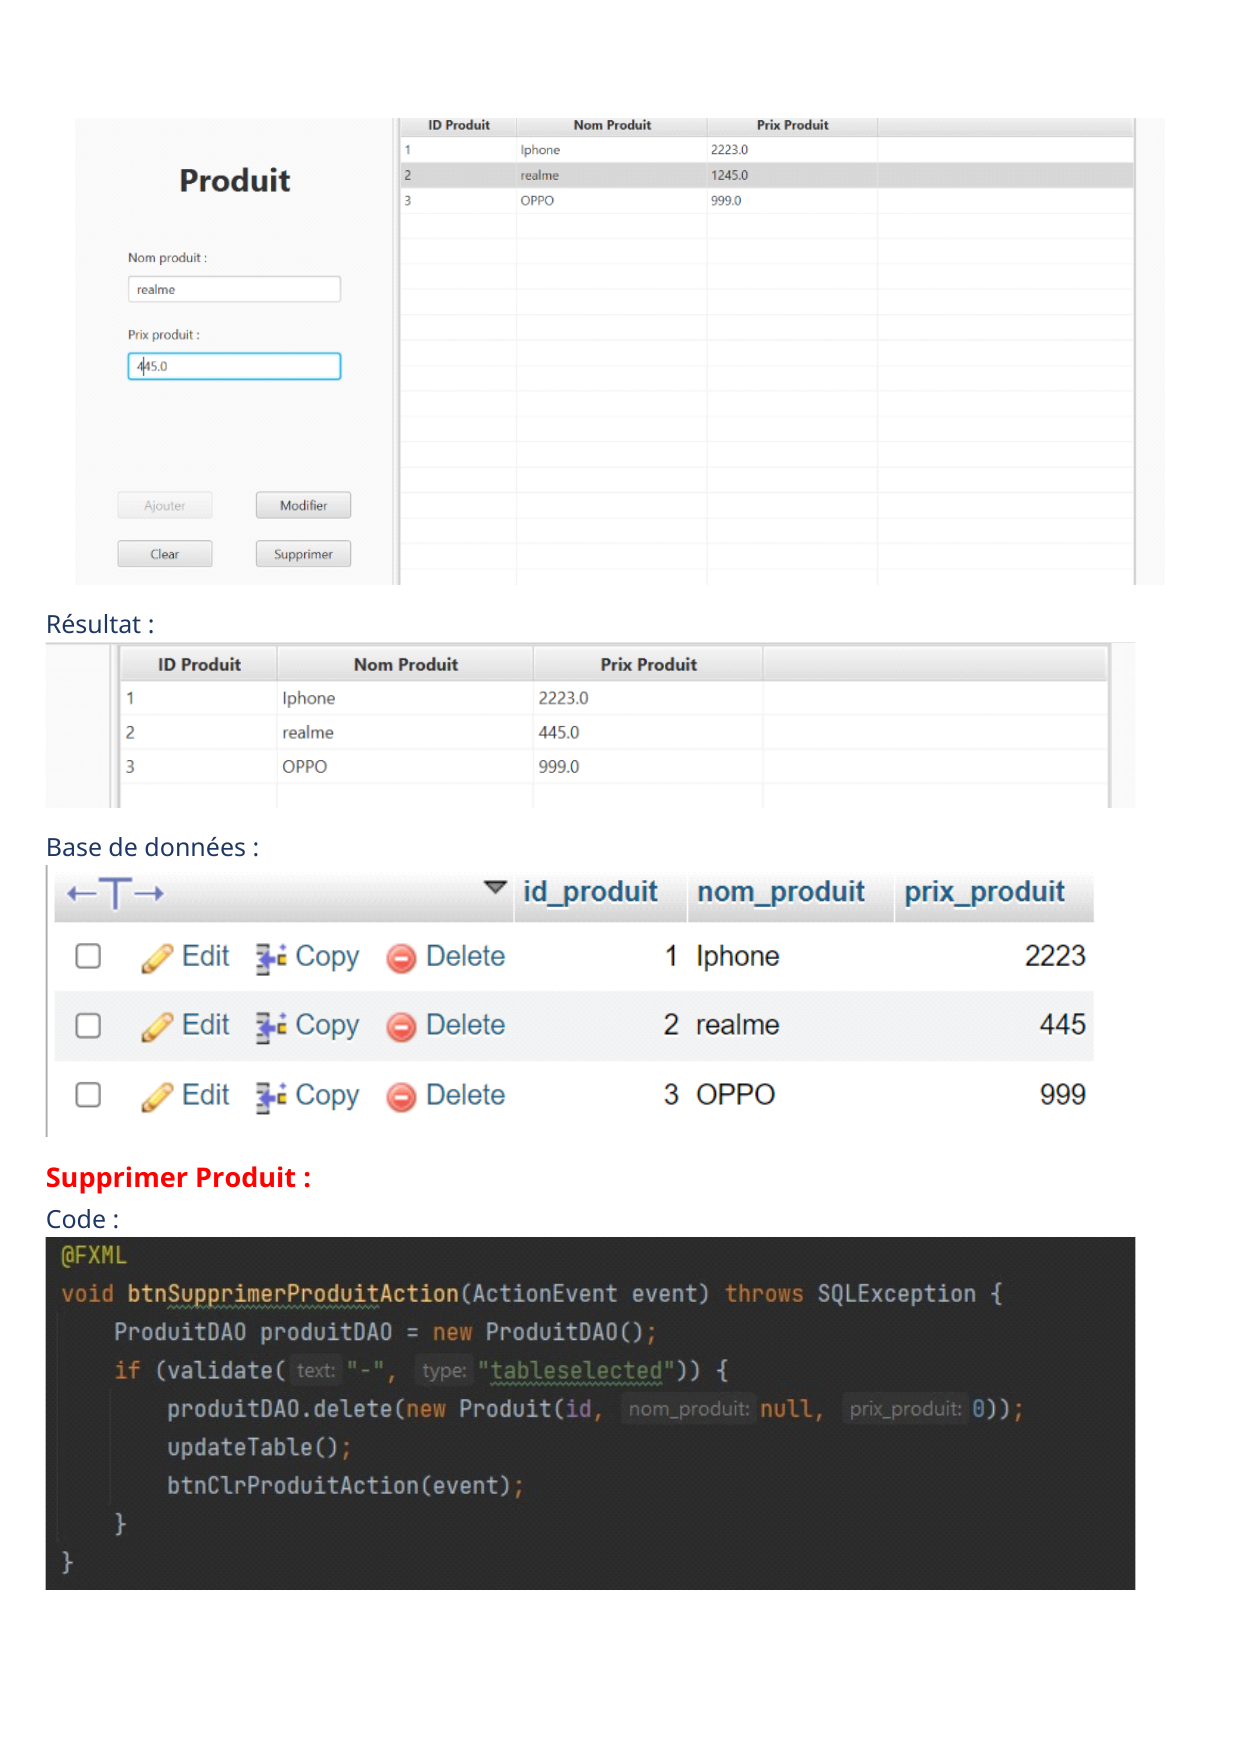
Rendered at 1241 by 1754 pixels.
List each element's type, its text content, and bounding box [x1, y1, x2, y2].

text Supprimer Produit : [46, 1159, 1195, 1196]
text Base de données : [46, 829, 1195, 863]
text Code : [46, 1201, 1195, 1236]
text Résultat : [46, 607, 1195, 641]
